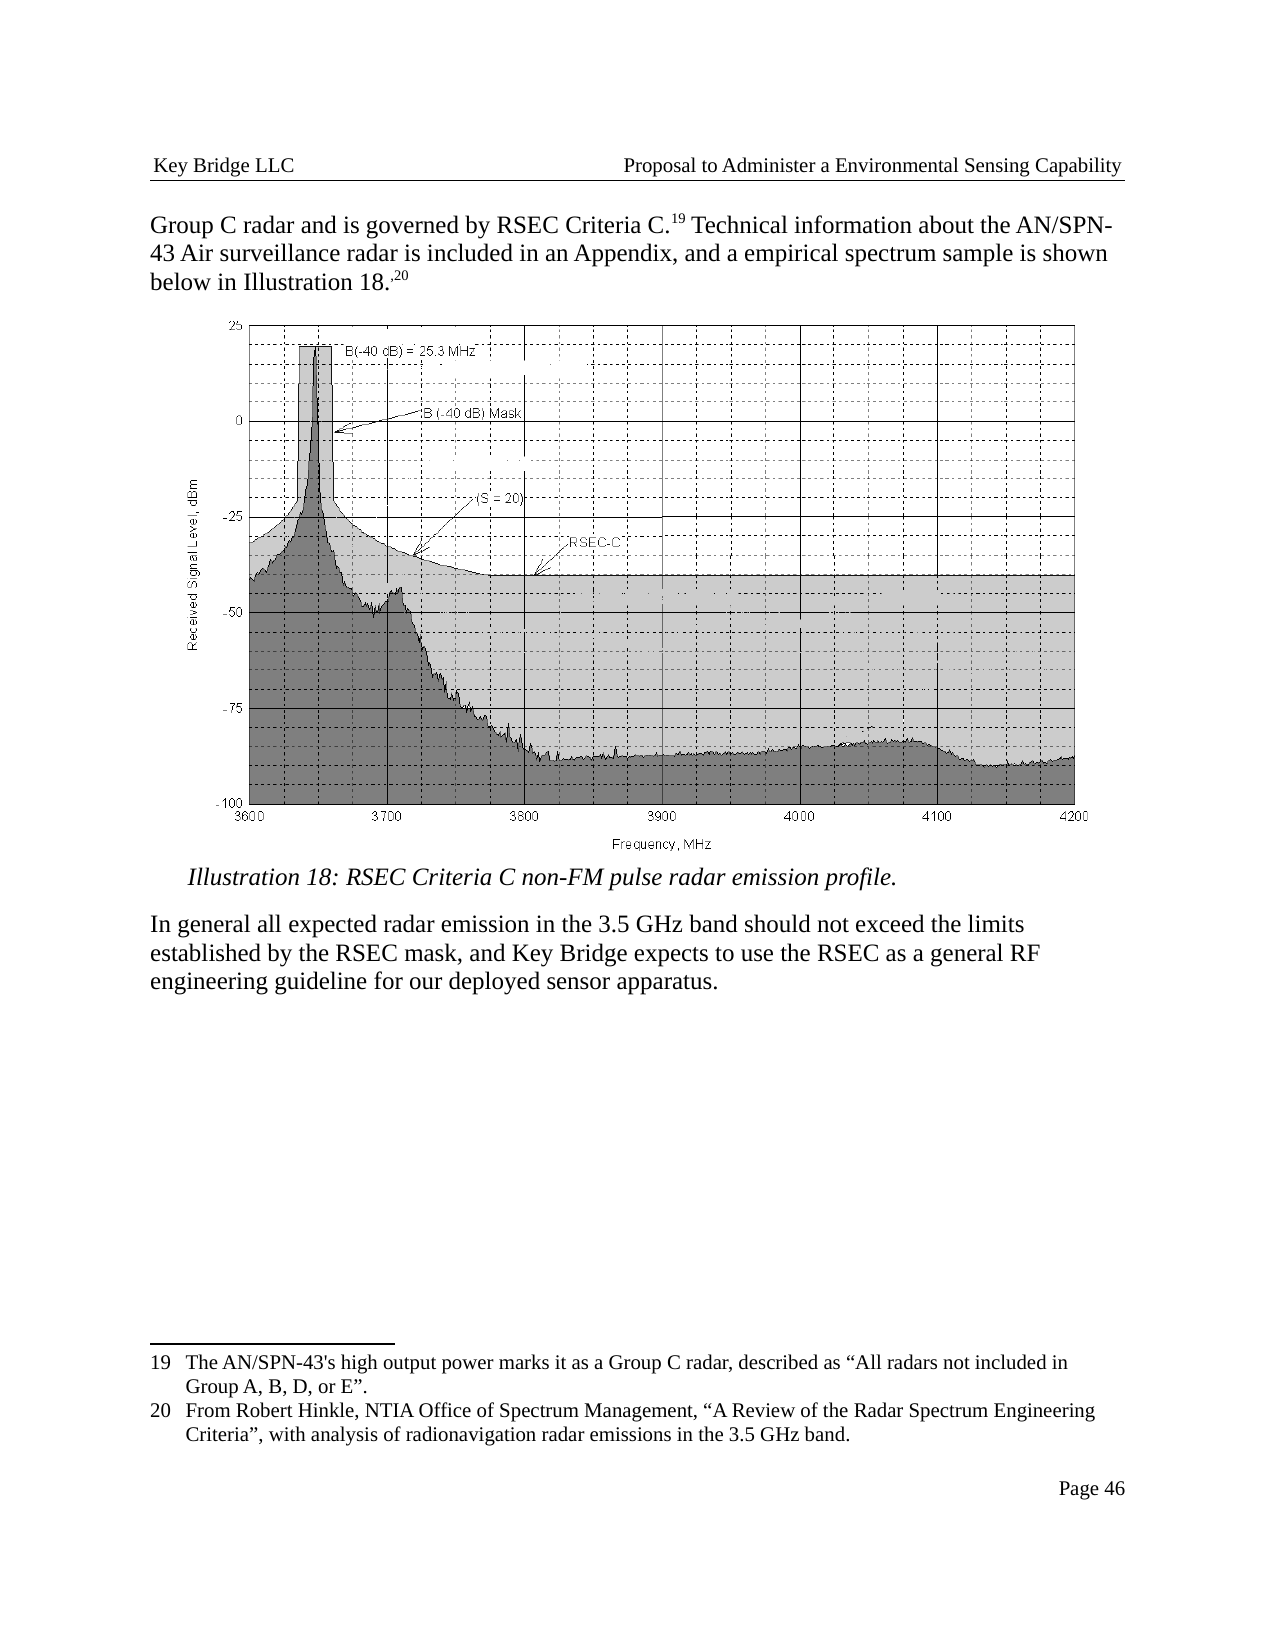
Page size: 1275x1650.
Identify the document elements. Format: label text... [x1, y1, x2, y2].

text In general all expected radar emission in the 3.5 GHz band should not exceed the limits established by the RSEC mask, and Key Bridge expects to use the RSEC as a general RF engineering guideline for our deployed sensor apparatus. [150, 308, 1125, 995]
text The AN/SPN-43's high output power marks it as a Group C radar, described as “All radars not included in Group A, B, D, or E”. [150, 1350, 1125, 1398]
text Group C radar and is governed by RSEC Criteria C. Technical information about the AN/SPN-43 Air surveillance radar is included in an Appendix, and a empirical spectrum sample is shown below in Illustration 18., [150, 210, 1125, 296]
text From Robert Hinkle, NTIA Office of Spectrum Management, “A Review of the Radar Spectrum Engineering Criteria”, with analysis of radionavigation radar emissions in the 3.5 GHz band. [150, 1398, 1125, 1446]
picture [187, 321, 1088, 851]
text Illustration 18: RSEC Criteria C non-FM pulse radar emission profile. [187, 851, 1087, 891]
